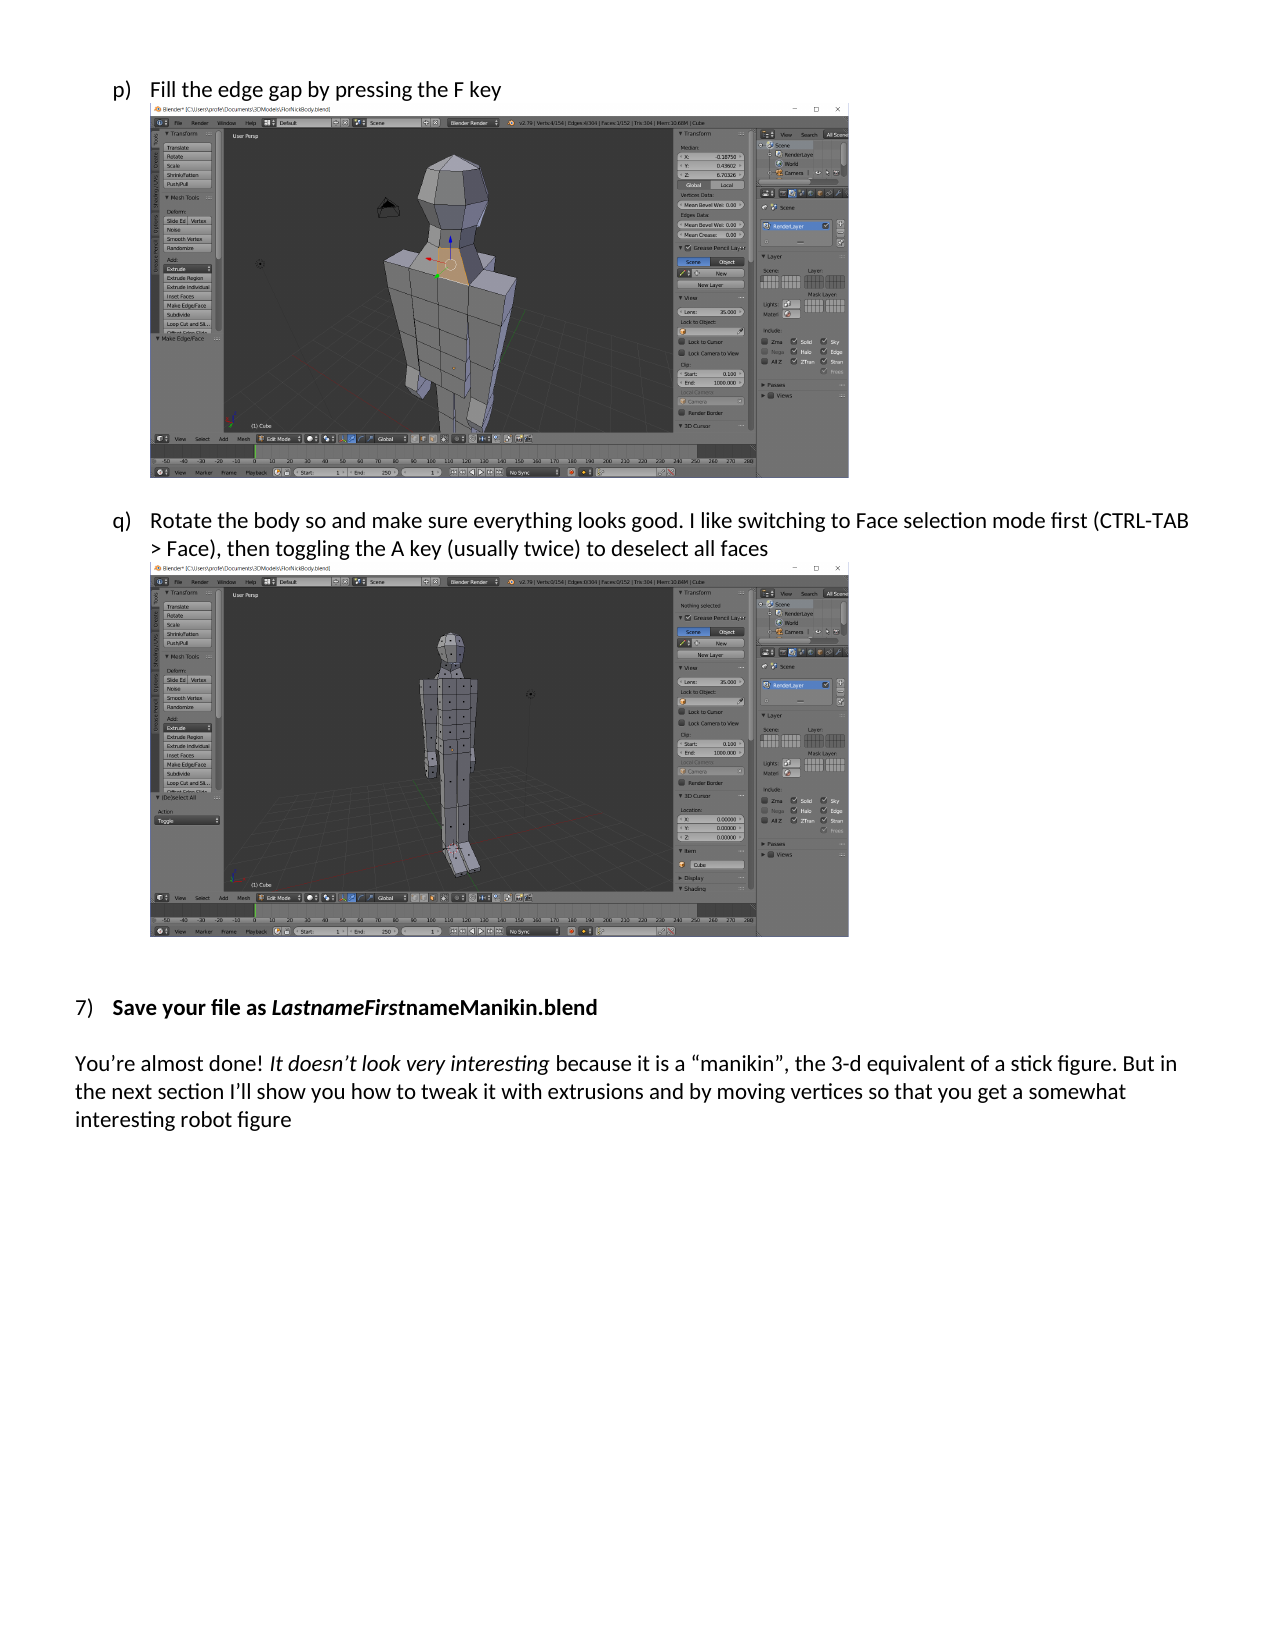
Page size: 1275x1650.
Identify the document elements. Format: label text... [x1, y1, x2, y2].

list Save your file as LastnameFirstnameManikin.blend [75, 993, 1200, 1021]
list Rotate the body so and make sure everything looks good. I like switching to Face selection mode first (CTRL-TAB > Face), then toggling the A key (usually twice) to deselect all faces [112, 506, 1200, 562]
text You’re almost done! It doesn’t look very interesting because it is a “manikin”, the 3-d equivalent of a stick figure. But in the next section I’ll show you how to tweak it with extrusions and by moving vertices so that you get a somewhat interesting robot figure [75, 1049, 1200, 1133]
list Fill the edge gap by pressing the F key [112, 75, 1200, 506]
